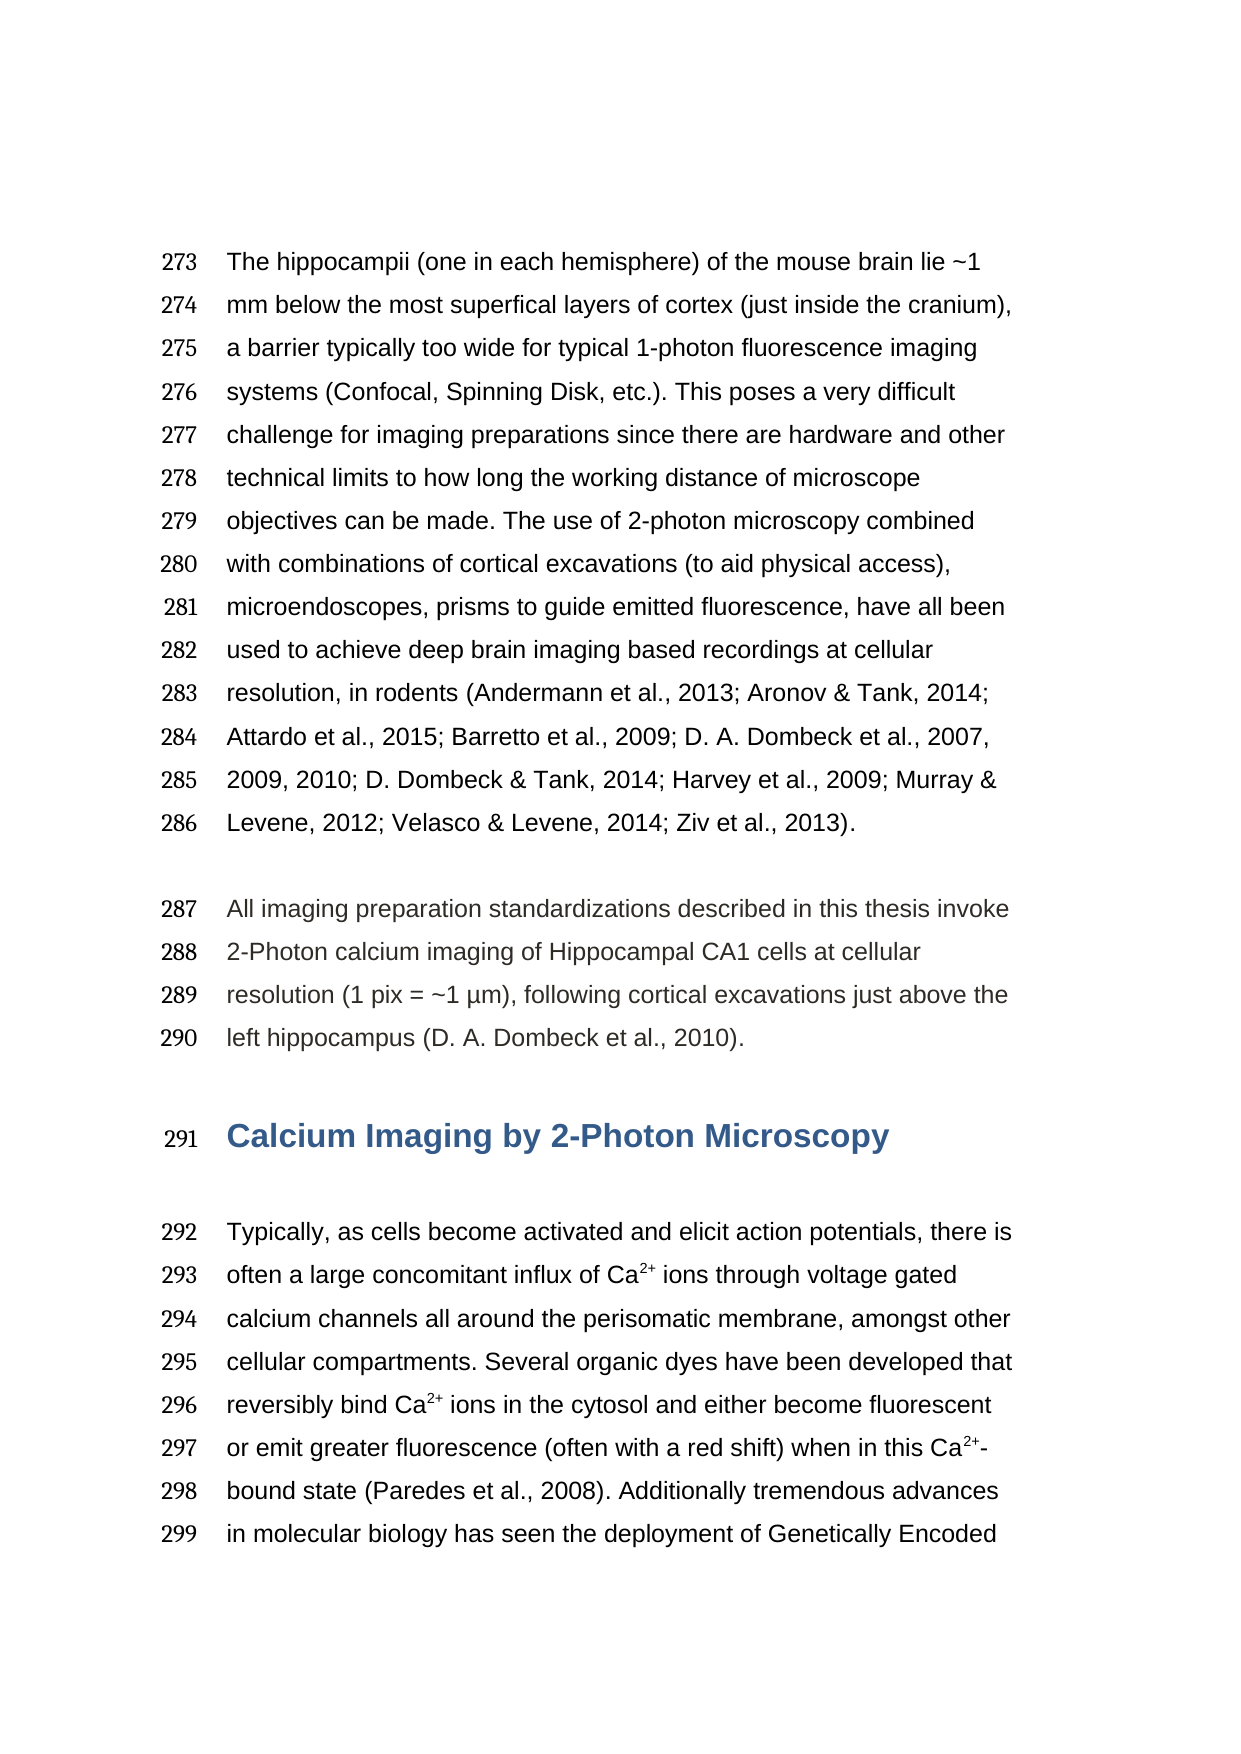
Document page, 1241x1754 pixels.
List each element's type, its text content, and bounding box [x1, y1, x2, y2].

text Typically, as cells become activated and elicit action potentials, there is often a large concomitant influx of Ca2+ ions through voltage gated calcium channels all around the perisomatic membrane, amongst other cellular compartments. Several organic dyes have been developed that reversibly bind Ca2+ ions in the cytosol and either become fluorescent or emit greater fluorescence (often with a red shift) when in this Ca2+-bound state (Paredes et al., 2008)⁠. Additionally tremendous advances in molecular biology has seen the deployment of Genetically Encoded [226, 1217, 1014, 1548]
subtitle Calcium Imaging by 2-Photon Microscopy [226, 1117, 1014, 1155]
text All imaging preparation standardizations described in this thesis invoke 2-Photon calcium imaging of Hippocampal CA1 cells at cellular resolution (1 pix = ~1 µm), following cortical excavations just above the left hippocampus (D. A. Dombeck et al., 2010)⁠. [226, 894, 1014, 1052]
text The hippocampii (one in each hemisphere) of the mouse brain lie ~1 mm below the most superfical layers of cortex (just inside the cranium), a barrier typically too wide for typical 1-photon fluorescence imaging systems (Confocal, Spinning Disk, etc.). This poses a very difficult challenge for imaging preparations since there are hardware and other technical limits to how long the working distance of microscope objectives can be made. The use of 2-photon microscopy combined with combinations of cortical excavations (to aid physical access), microendoscopes, prisms to guide emitted fluorescence, have all been used to achieve deep brain imaging based recordings at cellular resolution, in rodents (Andermann et al., 2013; Aronov & Tank, 2014; Attardo et al., 2015; Barretto et al., 2009; D. A. Dombeck et al., 2007, 2009, 2010; D. Dombeck & Tank, 2014; Harvey et al., 2009; Murray & Levene, 2012; Velasco & Levene, 2014; Ziv et al., 2013)⁠. [226, 247, 1014, 837]
